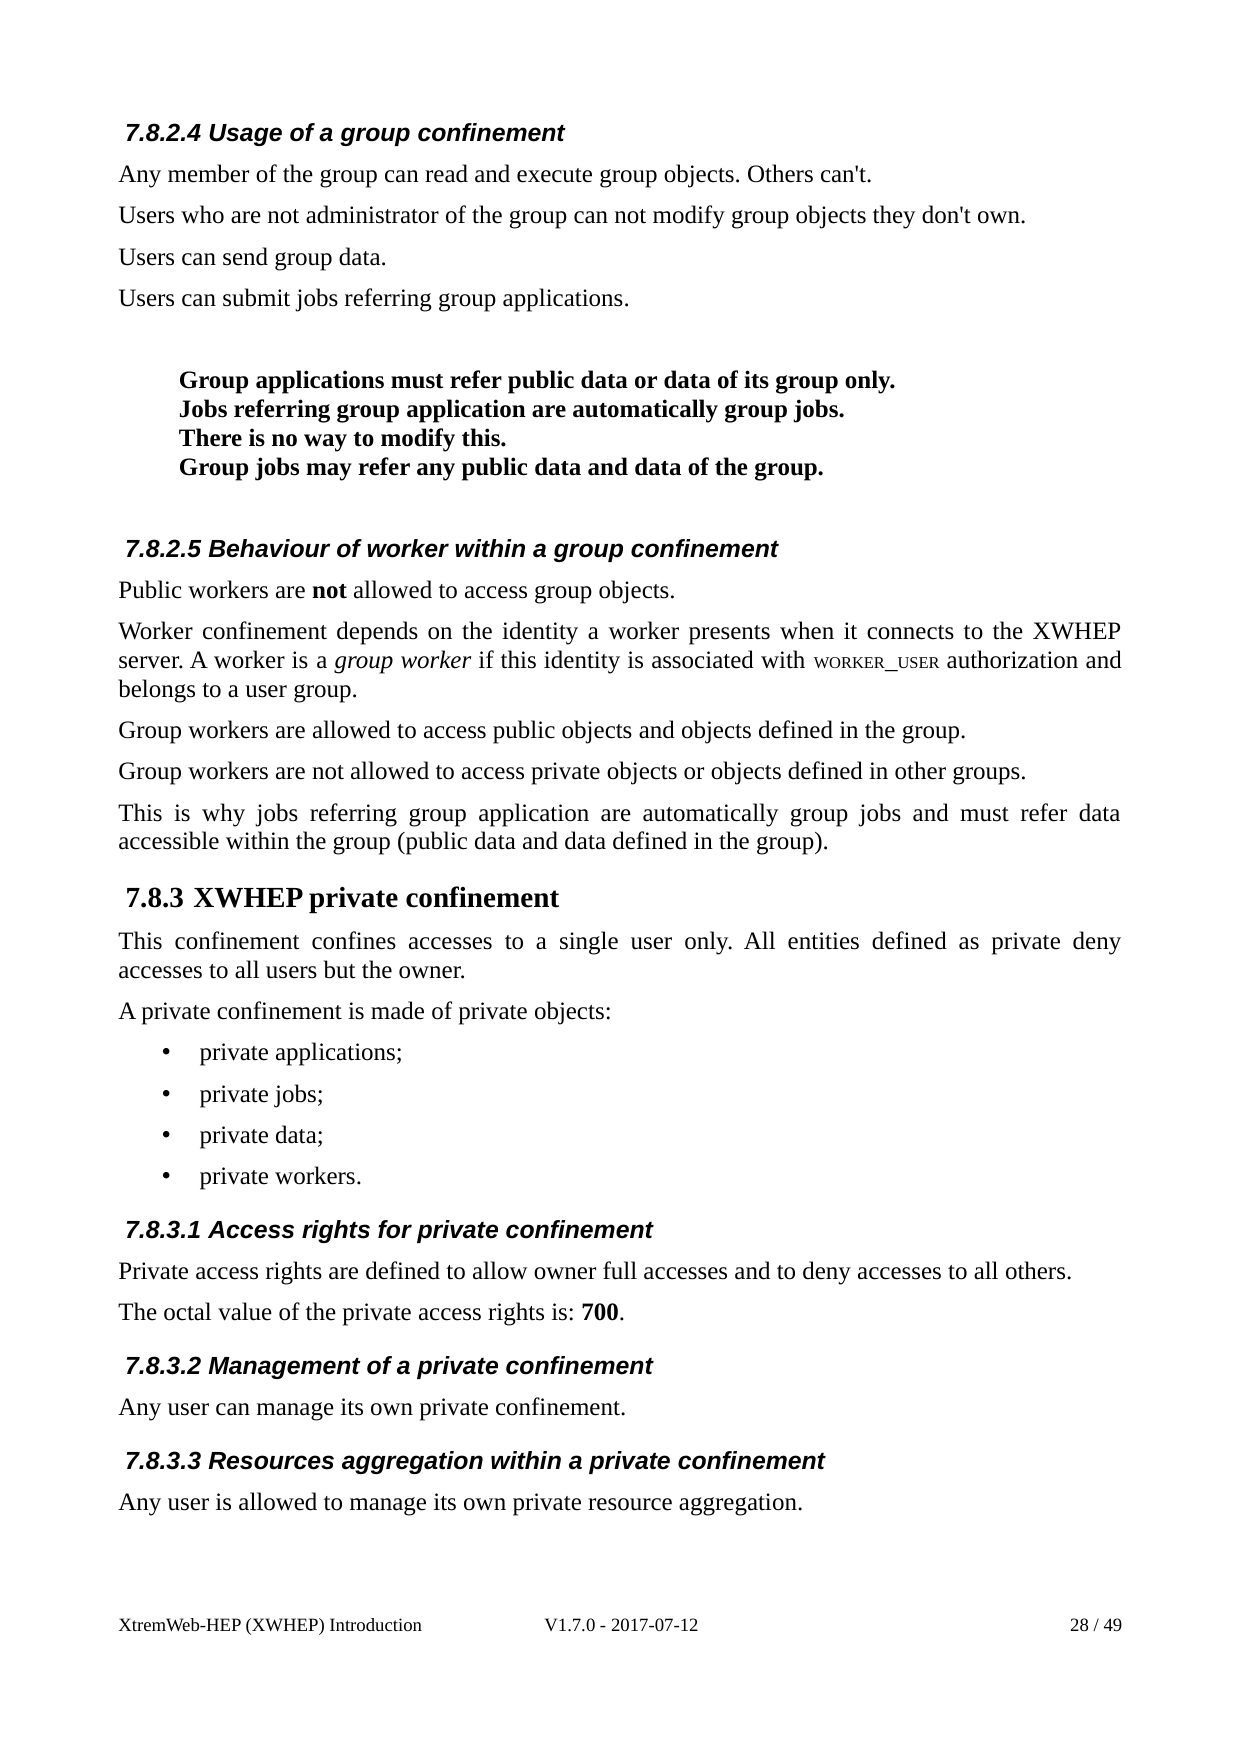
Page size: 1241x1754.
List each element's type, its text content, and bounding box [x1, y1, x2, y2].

text Users can send group data. [118, 242, 1122, 270]
text There is no way to modify this. [179, 423, 1061, 452]
subtitle Access rights for private confinement [118, 1215, 1122, 1243]
text Any member of the group can read and execute group objects. Others can't. [118, 159, 1122, 188]
subtitle Resources aggregation within a private confinement [118, 1446, 1122, 1474]
text Any user can manage its own private confinement. [118, 1392, 1122, 1421]
list private workers. [162, 1161, 1122, 1190]
text Public workers are not allowed to access group objects. [118, 575, 1122, 604]
list private applications; [162, 1037, 1122, 1066]
list private data; [162, 1120, 1122, 1149]
text Worker confinement depends on the identity a worker presents when it connects to the XWHEP server. A worker is a group worker if this identity is associated with worker_user authorization and belongs to a user group. [118, 616, 1122, 703]
text This confinement confines accesses to a single user only. All entities defined as private deny accesses to all users but the owner. [118, 926, 1122, 984]
subtitle Usage of a group confinement [118, 118, 1122, 147]
text Users can submit jobs referring group applications. [118, 283, 1122, 312]
text Group jobs may refer any public data and data of the group. [179, 452, 1061, 480]
text Group applications must refer public data or data of its group only. [179, 365, 1061, 394]
subtitle Behaviour of worker within a group confinement [118, 534, 1122, 563]
subtitle XWHEP private confinement [118, 880, 1122, 914]
subtitle Management of a private confinement [118, 1351, 1122, 1379]
list private jobs; [162, 1079, 1122, 1107]
text Users who are not administrator of the group can not modify group objects they don't own. [118, 200, 1122, 229]
text This is why jobs referring group application are automatically group jobs and must refer data accessible within the group (public data and data defined in the group). [118, 798, 1122, 855]
text The octal value of the private access rights is: 700. [118, 1297, 1122, 1326]
text Group workers are allowed to access public objects and objects defined in the group. [118, 715, 1122, 744]
text Any user is allowed to manage its own private resource aggregation. [118, 1487, 1122, 1516]
text Private access rights are defined to allow owner full accesses and to deny accesses to all others. [118, 1256, 1122, 1285]
text A private confinement is made of private objects: [118, 996, 1122, 1025]
text Group workers are not allowed to access private objects or objects defined in other groups. [118, 756, 1122, 785]
text Jobs referring group application are automatically group jobs. [179, 394, 1061, 423]
